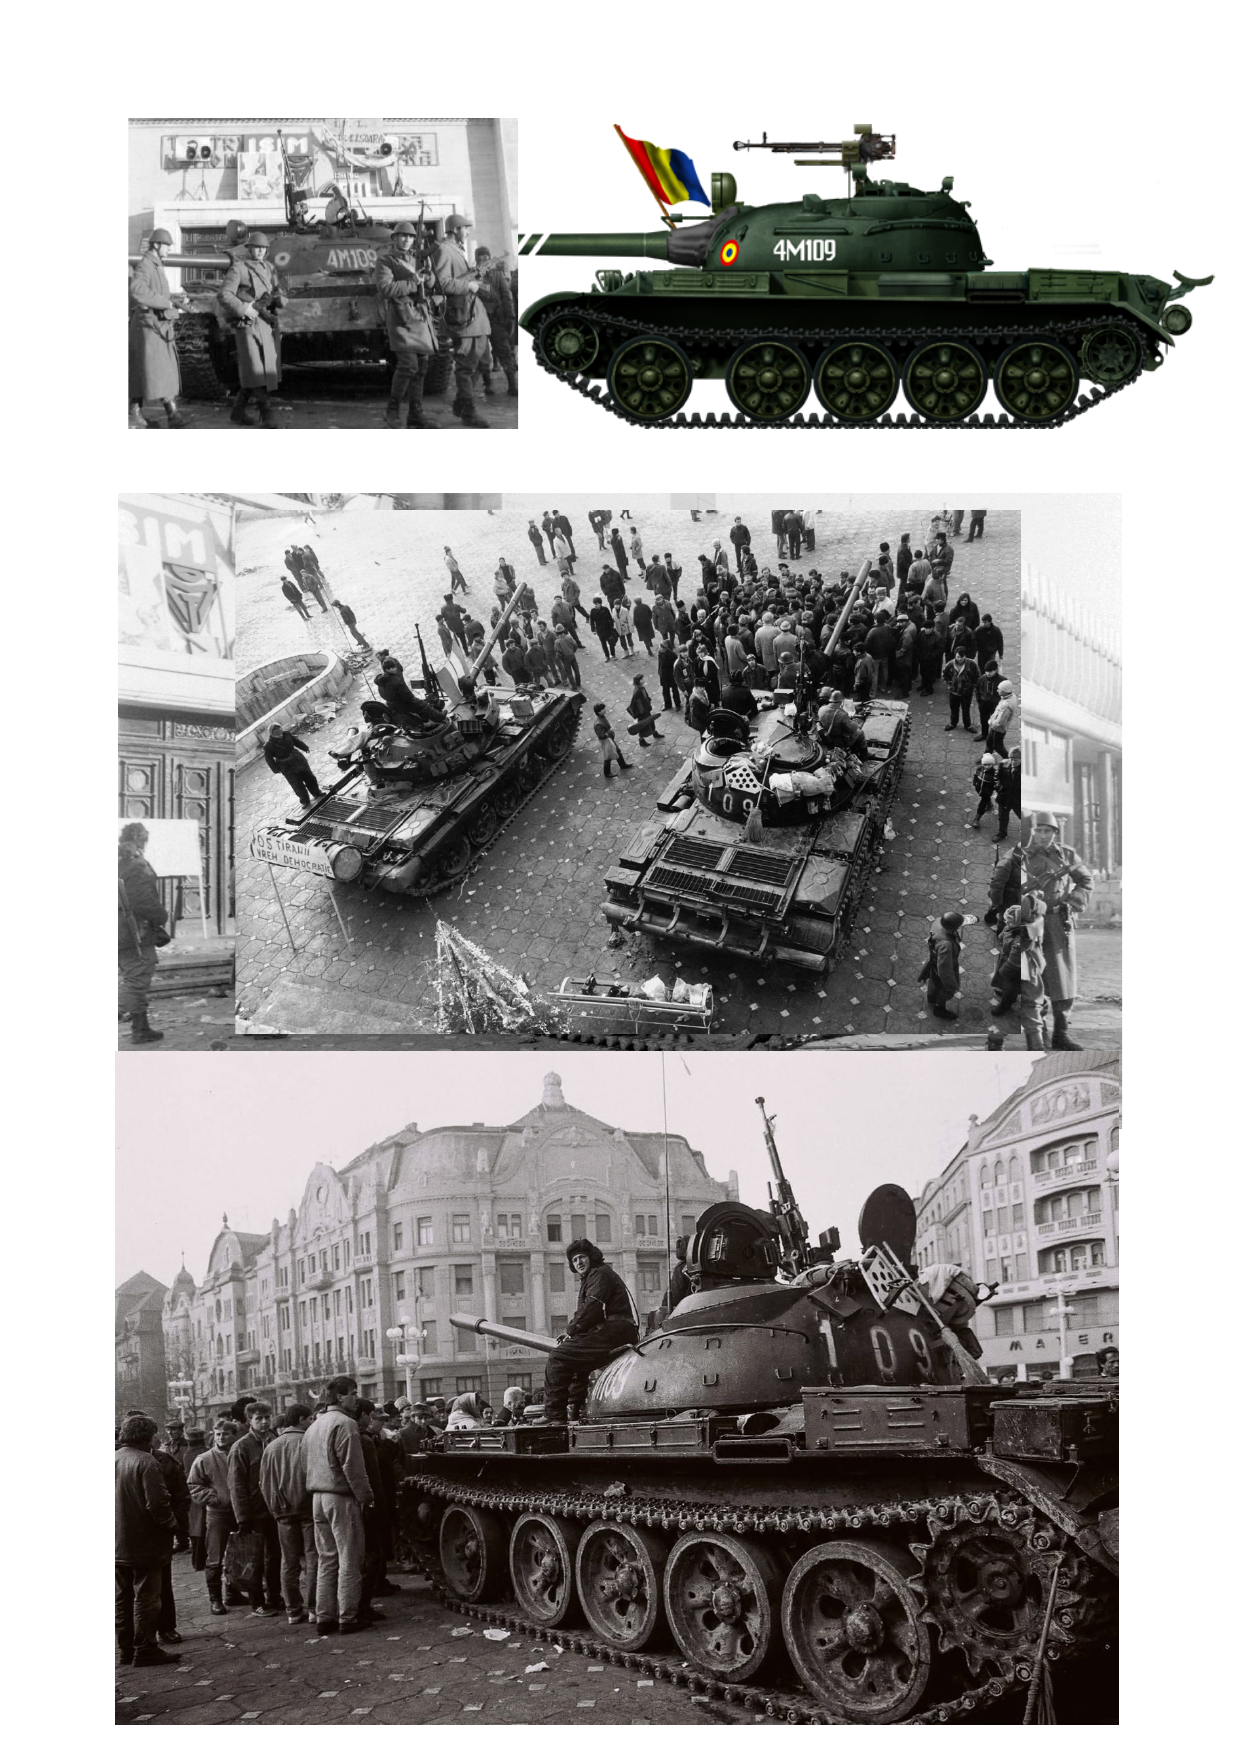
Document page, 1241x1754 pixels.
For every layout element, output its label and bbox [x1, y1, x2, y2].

picture [115, 493, 1123, 1725]
picture [128, 118, 1217, 429]
